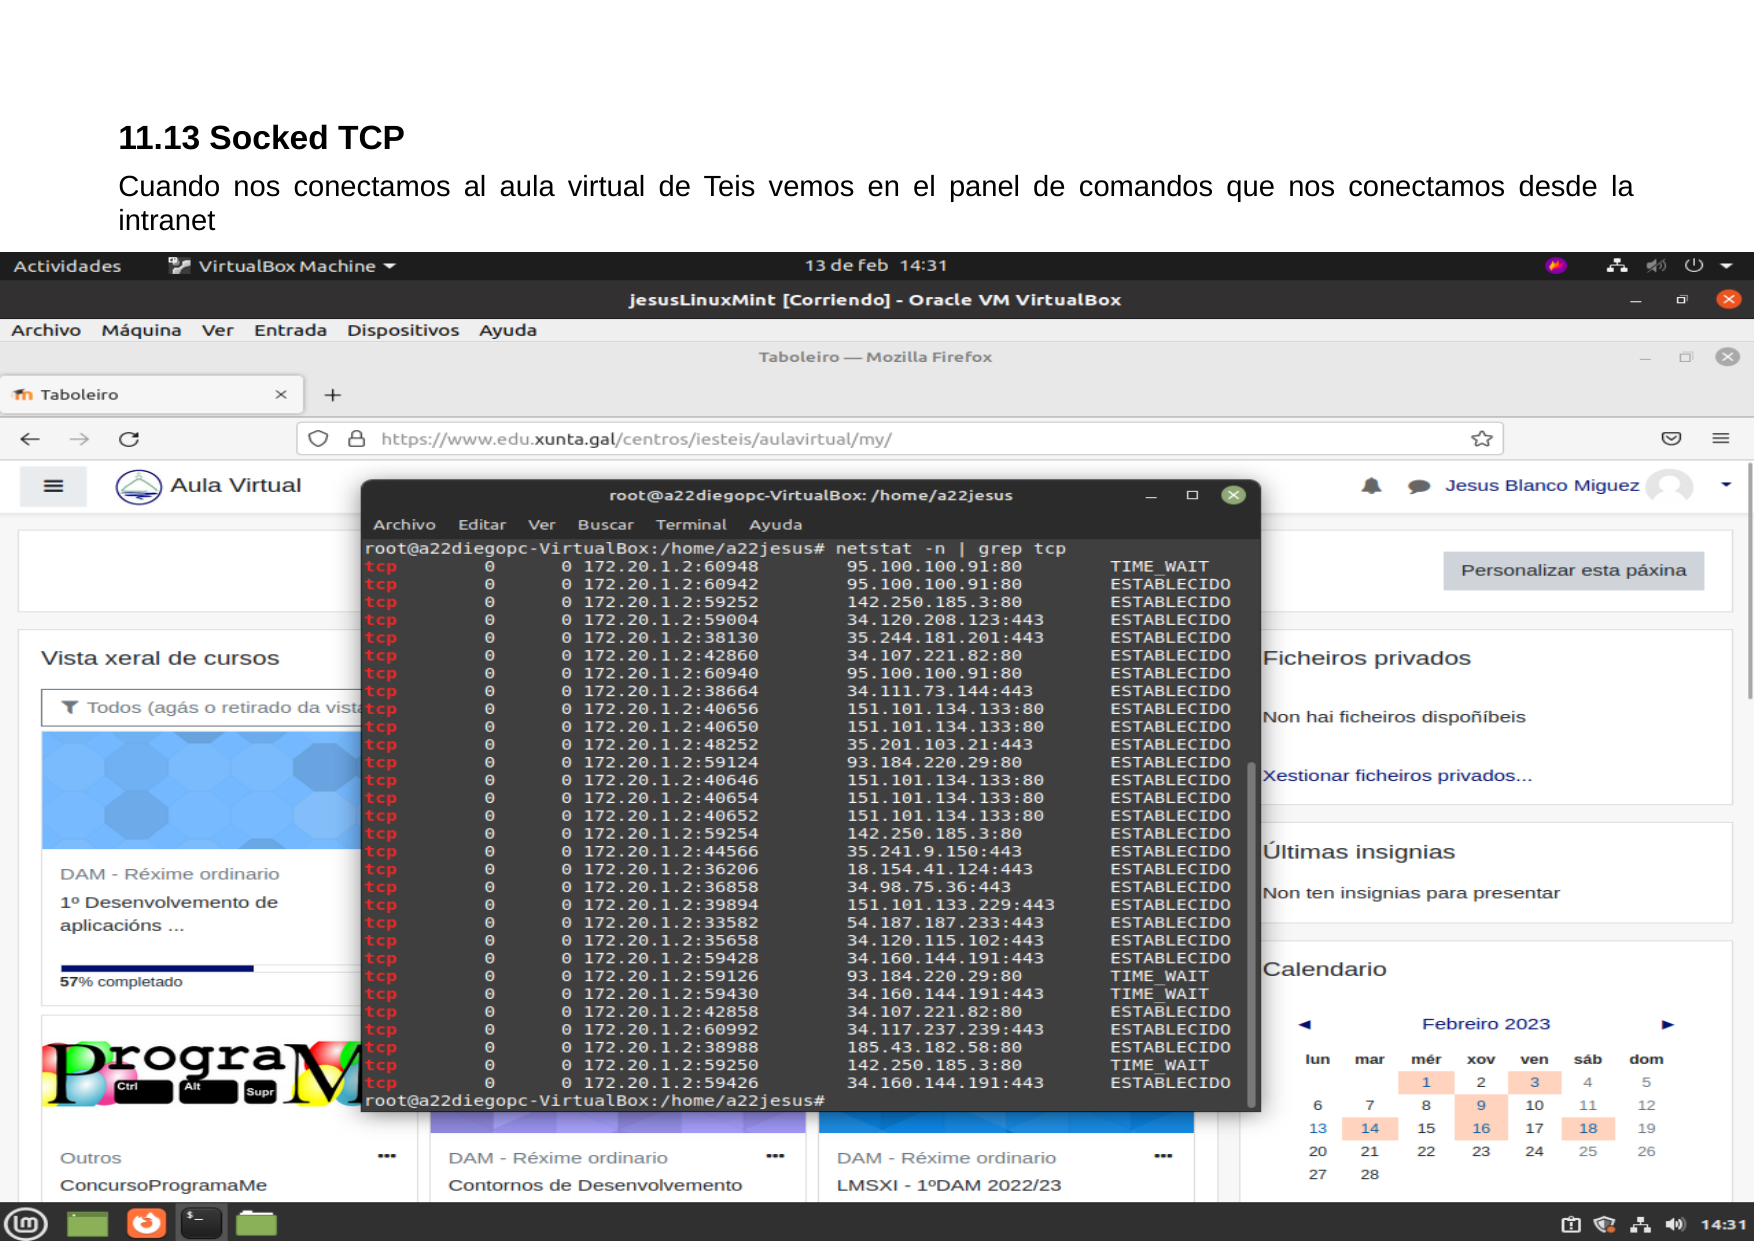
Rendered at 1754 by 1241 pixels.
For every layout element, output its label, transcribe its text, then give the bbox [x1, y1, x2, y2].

text Cuando nos conectamos al aula virtual de Teis vemos en el panel de comandos que nos conectamos desde la intranet [118, 169, 1636, 236]
subtitle 11.13 Socked TCP [118, 118, 1636, 157]
picture [0, 252, 1754, 1241]
